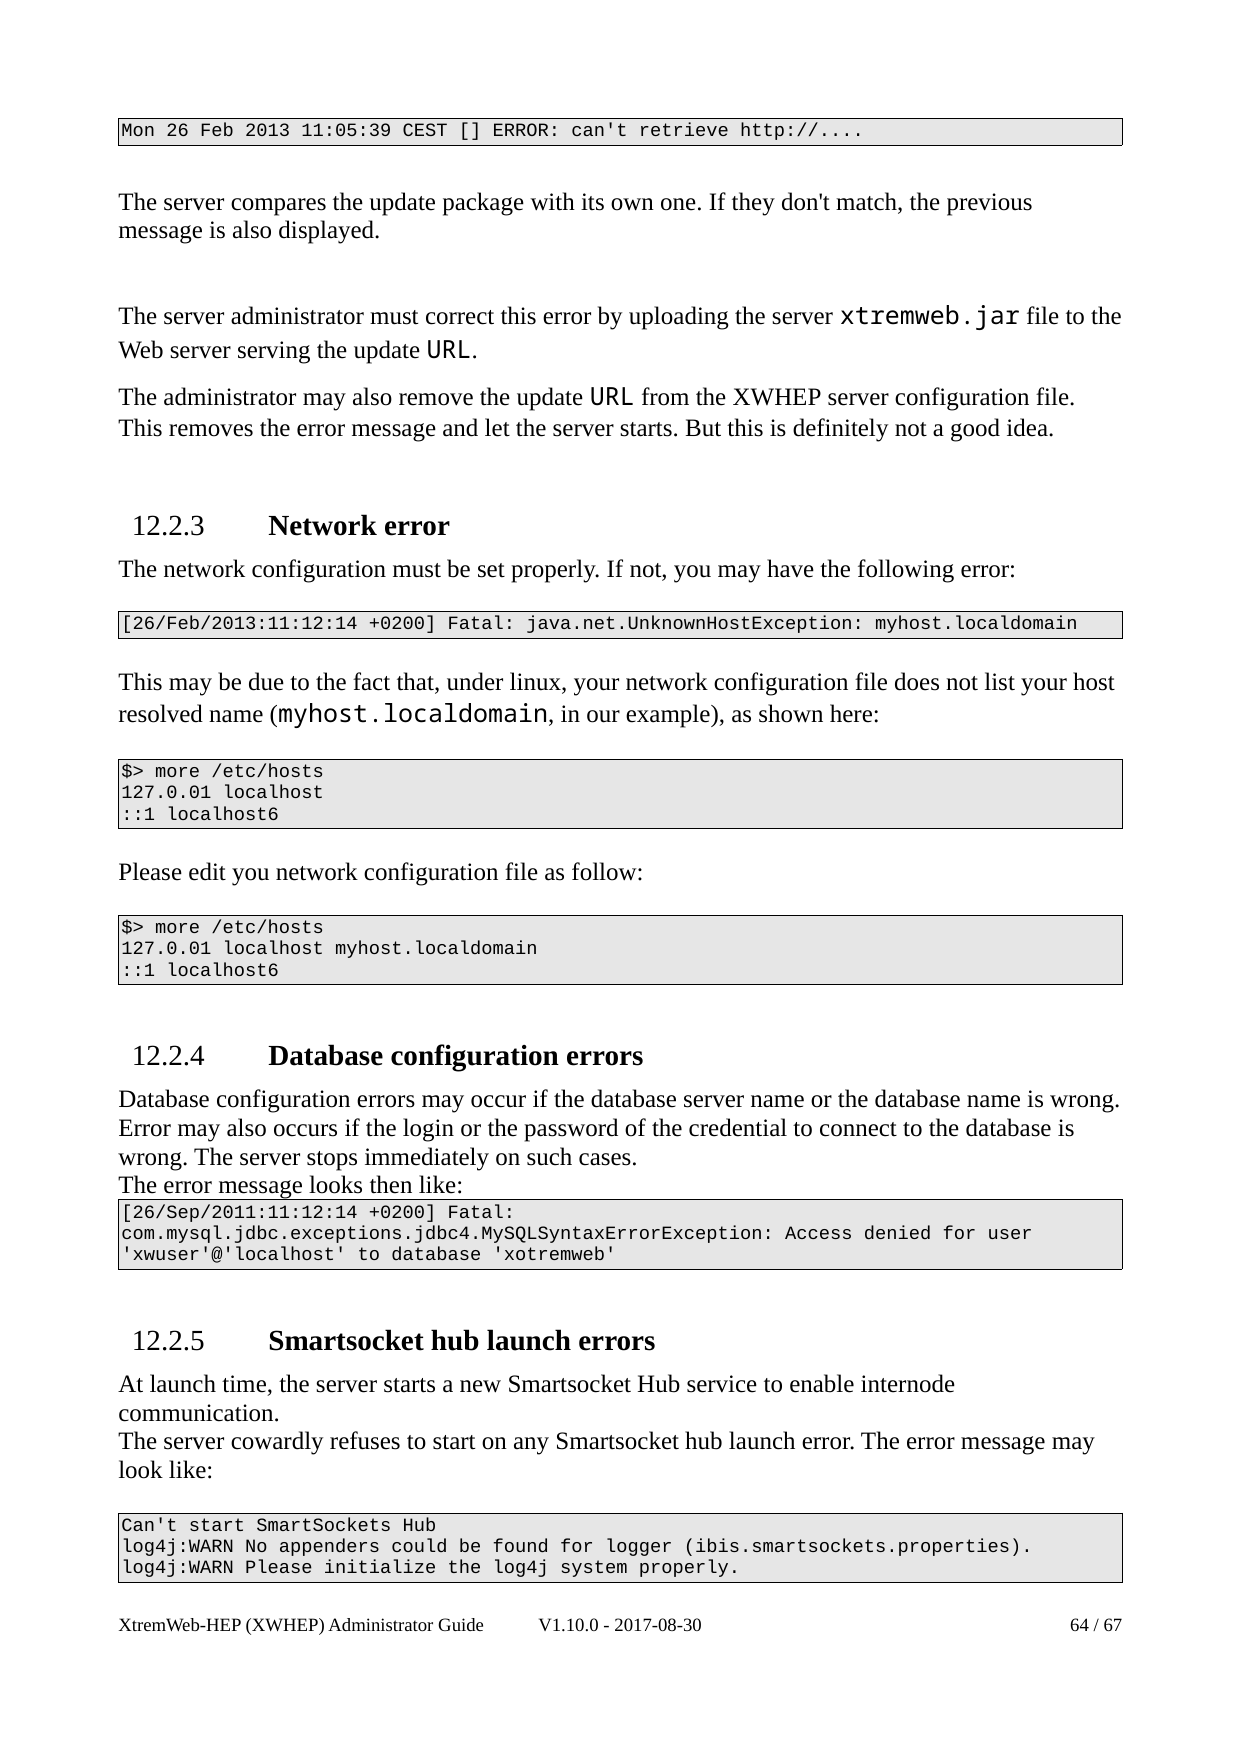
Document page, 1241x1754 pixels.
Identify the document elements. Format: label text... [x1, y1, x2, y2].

text Please edit you network configuration file as follow: [118, 857, 1122, 886]
text At launch time, the server starts a new Smartsocket Hub service to enable internode communication. [118, 1369, 1122, 1426]
text Mon 26 Feb 2013 11:05:39 CEST [] ERROR: can't retrieve http://.... [119, 119, 1122, 145]
text [26/Sep/2011:11:12:14 +0200] Fatal: com.mysql.jdbc.exceptions.jdbc4.MySQLSyntaxErrorException: Access denied for user 'xwuser'@'localhost' to database 'xotremweb' [119, 1200, 1122, 1269]
text The administrator may also remove the update URL from the XWHEP server configuration file. This removes the error message and let the server starts. But this is definitely not a good idea. [118, 378, 1122, 441]
text log4j:WARN No appenders could be found for logger (ibis.smartsockets.properties). [119, 1534, 1122, 1555]
text The server cowardly refuses to start on any Smartsocket hub launch error. The error message may look like: [118, 1426, 1122, 1484]
text 127.0.01 localhost [119, 780, 1122, 801]
text This may be due to the fact that, under linux, your network configuration file does not list your host resolved name (myhost.localdomain, in our example), as shown here: [118, 667, 1122, 730]
text The network configuration must be set properly. If not, you may have the following error: [118, 554, 1122, 582]
text 127.0.01 localhost myhost.localdomain [119, 936, 1122, 957]
text Can't start SmartSockets Hub [119, 1514, 1122, 1534]
text $> more /etc/hosts [119, 916, 1122, 936]
text $> more /etc/hosts [119, 760, 1122, 780]
subtitle Network error [124, 508, 1122, 541]
text The server administrator must correct this error by uploading the server xtremweb.jar file to the Web server serving the update URL. [118, 298, 1122, 366]
text Database configuration errors may occur if the database server name or the database name is wrong. Error may also occurs if the login or the password of the credential to connect to the database is wrong. The server stops immediately on such cases. [118, 1084, 1122, 1171]
subtitle Database configuration errors [124, 1038, 1122, 1072]
text The server compares the update package with its own one. If they don't match, the previous message is also displayed. [118, 187, 1122, 244]
text ::1 localhost6 [119, 957, 1122, 984]
text ::1 localhost6 [119, 801, 1122, 828]
text log4j:WARN Please initialize the log4j system properly. [119, 1555, 1122, 1582]
subtitle Smartsocket hub launch errors [124, 1323, 1122, 1356]
text The error message looks then like: [118, 1171, 1122, 1199]
text [26/Feb/2013:11:12:14 +0200] Fatal: java.net.UnknownHostException: myhost.localdomain [119, 612, 1122, 638]
